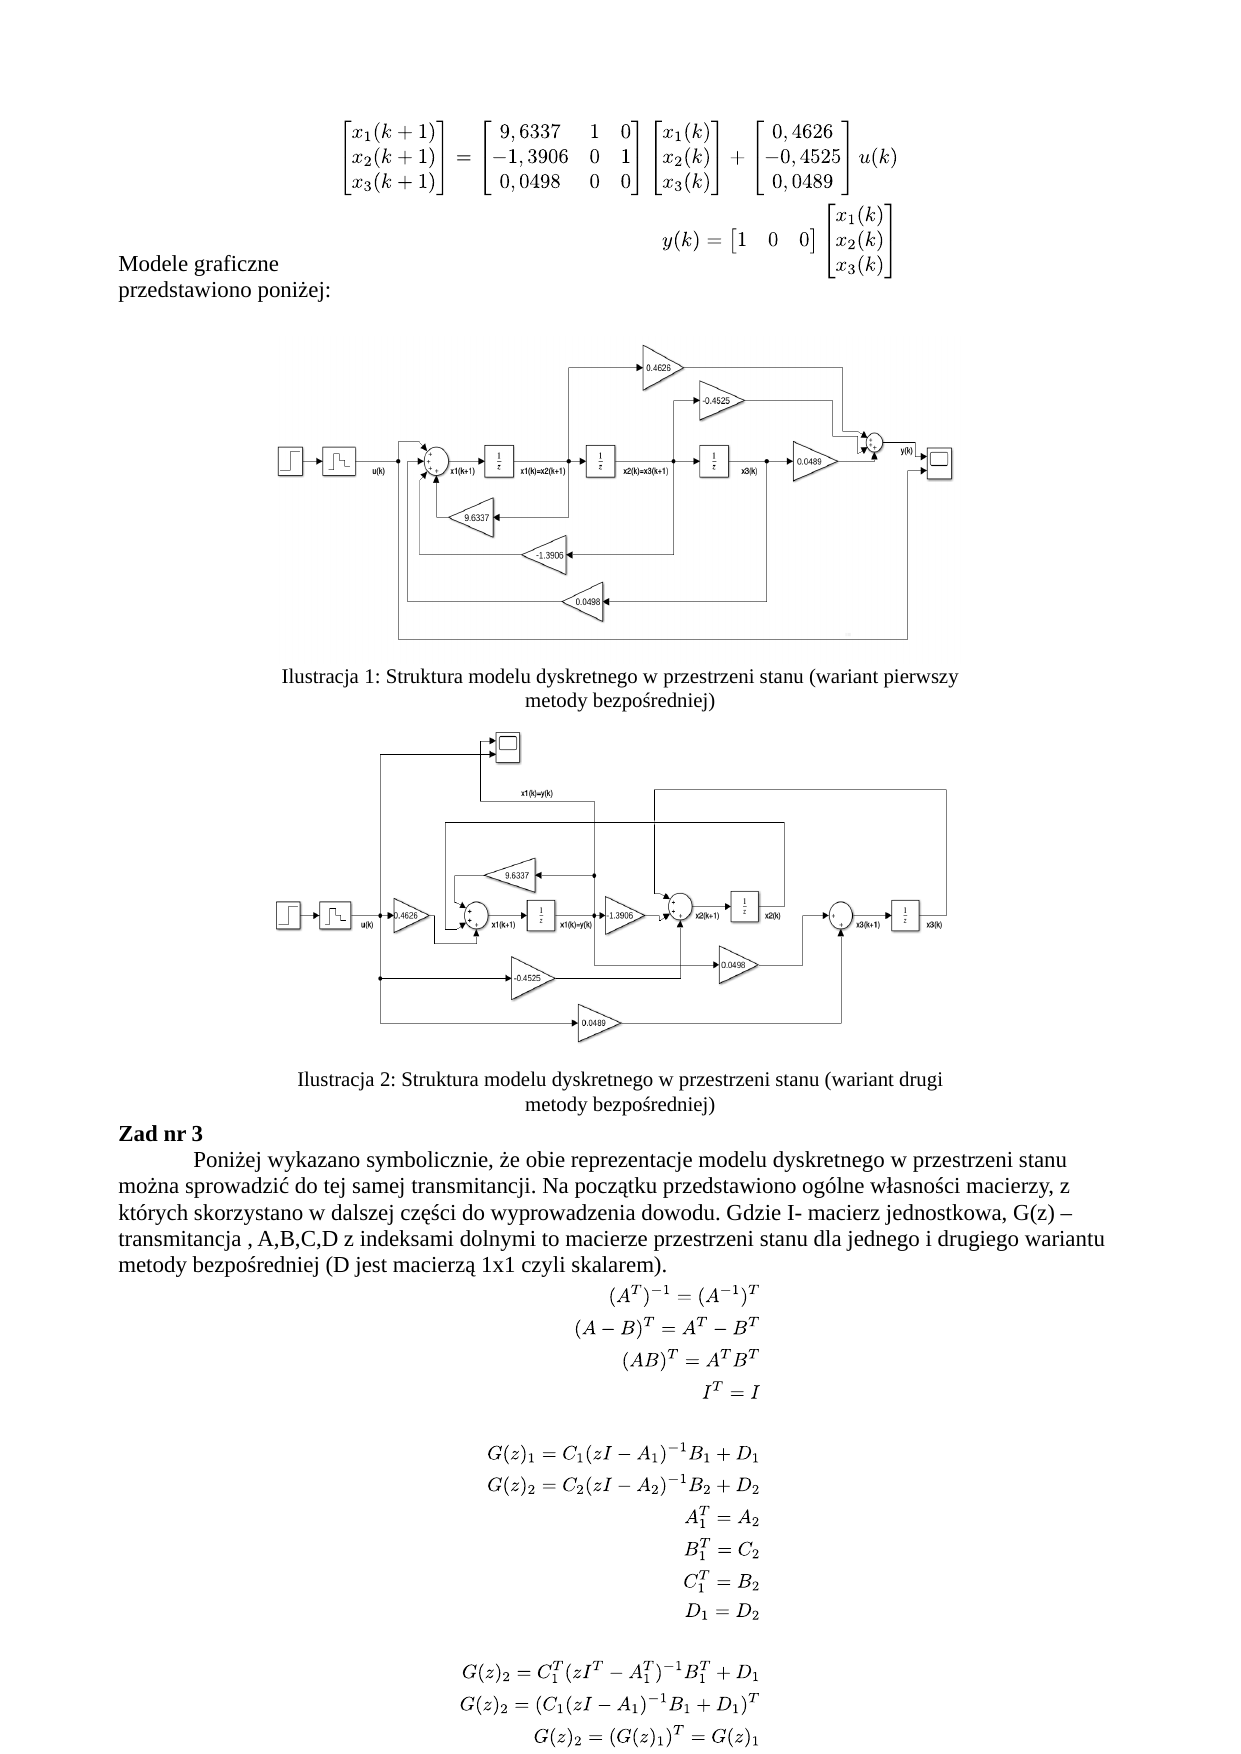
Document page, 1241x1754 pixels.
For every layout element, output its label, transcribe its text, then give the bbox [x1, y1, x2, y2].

text Poniżej wykazano symbolicznie, że obie reprezentacje modelu dyskretnego w przestrzeni stanu można sprowadzić do tej samej transmitancji. Na początku przedstawiono ogólne własności macierzy, z których skorzystano w dalszej części do wyprowadzenia dowodu. Gdzie I- macierz jednostkowa, G(z) – transmitancja , A,B,C,D z indeksami dolnymi to macierze przestrzeni stanu dla jednego i drugiego wariantu metody bezpośredniej (D jest macierzą 1x1 czyli skalarem). [118, 1146, 1122, 1278]
picture [272, 724, 968, 1068]
picture [273, 336, 967, 664]
text Ilustracja 1: Struktura modelu dyskretnego w przestrzeni stanu (wariant pierwszy metody bezpośredniej) [274, 664, 966, 712]
text Ilustracja 2: Struktura modelu dyskretnego w przestrzeni stanu (wariant drugi metody bezpośredniej) [273, 1068, 968, 1116]
text Zad nr 3 [118, 1119, 1122, 1146]
text Modele graficzne przedstawiono poniżej: [118, 250, 1122, 303]
